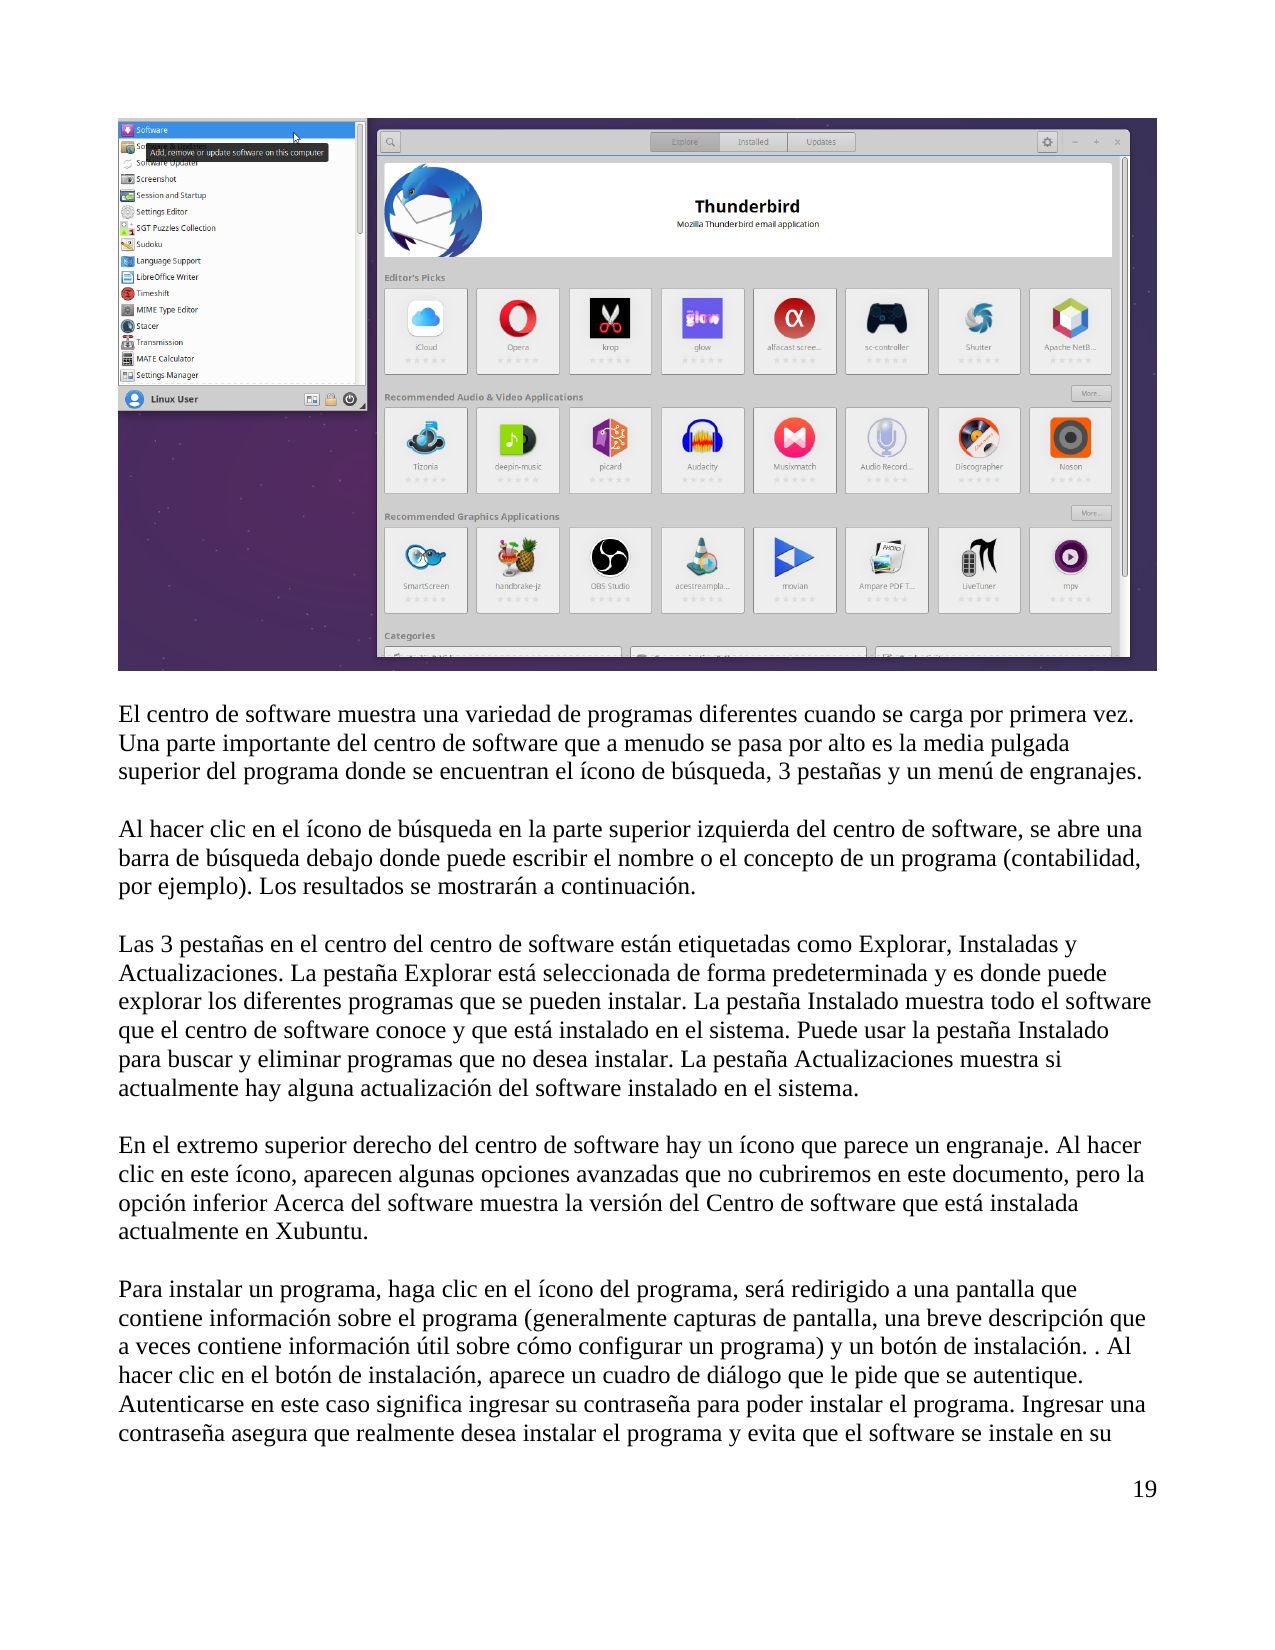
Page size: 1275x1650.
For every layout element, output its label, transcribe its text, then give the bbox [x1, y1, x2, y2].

text Para instalar un programa, haga clic en el ícono del programa, será redirigido a una pantalla que contiene información sobre el programa (generalmente capturas de pantalla, una breve descripción que a veces contiene información útil sobre cómo configurar un programa) y un botón de instalación. . Al hacer clic en el botón de instalación, aparece un cuadro de diálogo que le pide que se autentique. Autenticarse en este caso significa ingresar su contraseña para poder instalar el programa. Ingresar una contraseña asegura que realmente desea instalar el programa y evita que el software se instale en su [118, 1274, 1157, 1446]
text El centro de software muestra una variedad de programas diferentes cuando se carga por primera vez. Una parte importante del centro de software que a menudo se pasa por alto es la media pulgada superior del programa donde se encuentran el ícono de búsqueda, 3 pestañas y un menú de engranajes. [118, 699, 1157, 785]
picture [118, 118, 1157, 671]
text Al hacer clic en el ícono de búsqueda en la parte superior izquierda del centro de software, se abre una barra de búsqueda debajo donde puede escribir el nombre o el concepto de un programa (contabilidad, por ejemplo). Los resultados se mostrarán a continuación. [118, 814, 1157, 900]
text En el extremo superior derecho del centro de software hay un ícono que parece un engranaje. Al hacer clic en este ícono, aparecen algunas opciones avanzadas que no cubriremos en este documento, pero la opción inferior Acerca del software muestra la versión del Centro de software que está instalada actualmente en Xubuntu. [118, 1130, 1157, 1245]
text Las 3 pestañas en el centro del centro de software están etiquetadas como Explorar, Instaladas y Actualizaciones. La pestaña Explorar está seleccionada de forma predeterminada y es donde puede explorar los diferentes programas que se pueden instalar. La pestaña Instalado muestra todo el software que el centro de software conoce y que está instalado en el sistema. Puede usar la pestaña Instalado para buscar y eliminar programas que no desea instalar. La pestaña Actualizaciones muestra si actualmente hay alguna actualización del software instalado en el sistema. [118, 929, 1157, 1101]
